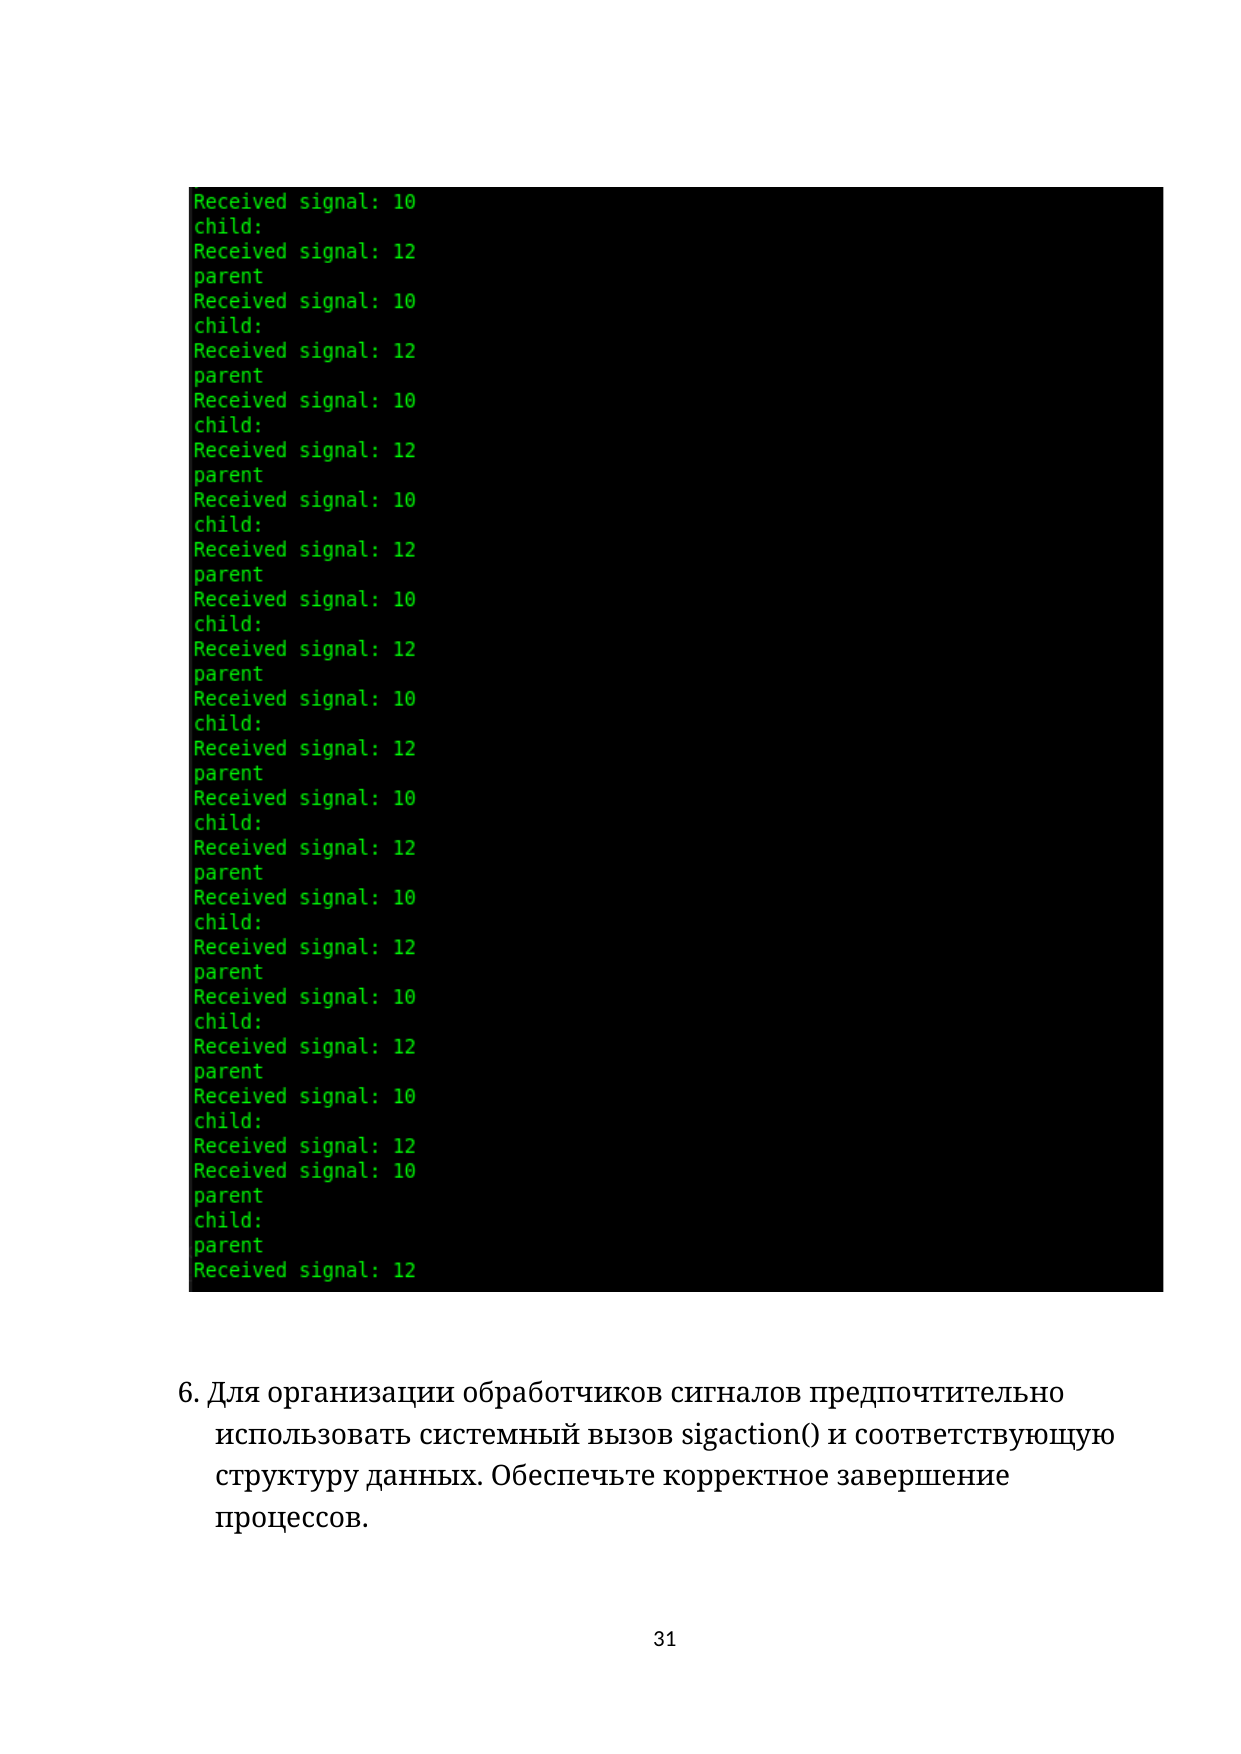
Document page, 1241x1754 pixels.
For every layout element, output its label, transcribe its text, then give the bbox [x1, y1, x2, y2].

text 6. Для организации обработчиков сигналов предпочтительно использовать системный вызов sigaction() и соответствующую структуру данных. Обеспечьте корректное завершение процессов. [177, 1373, 1152, 1535]
picture [188, 187, 1164, 1292]
